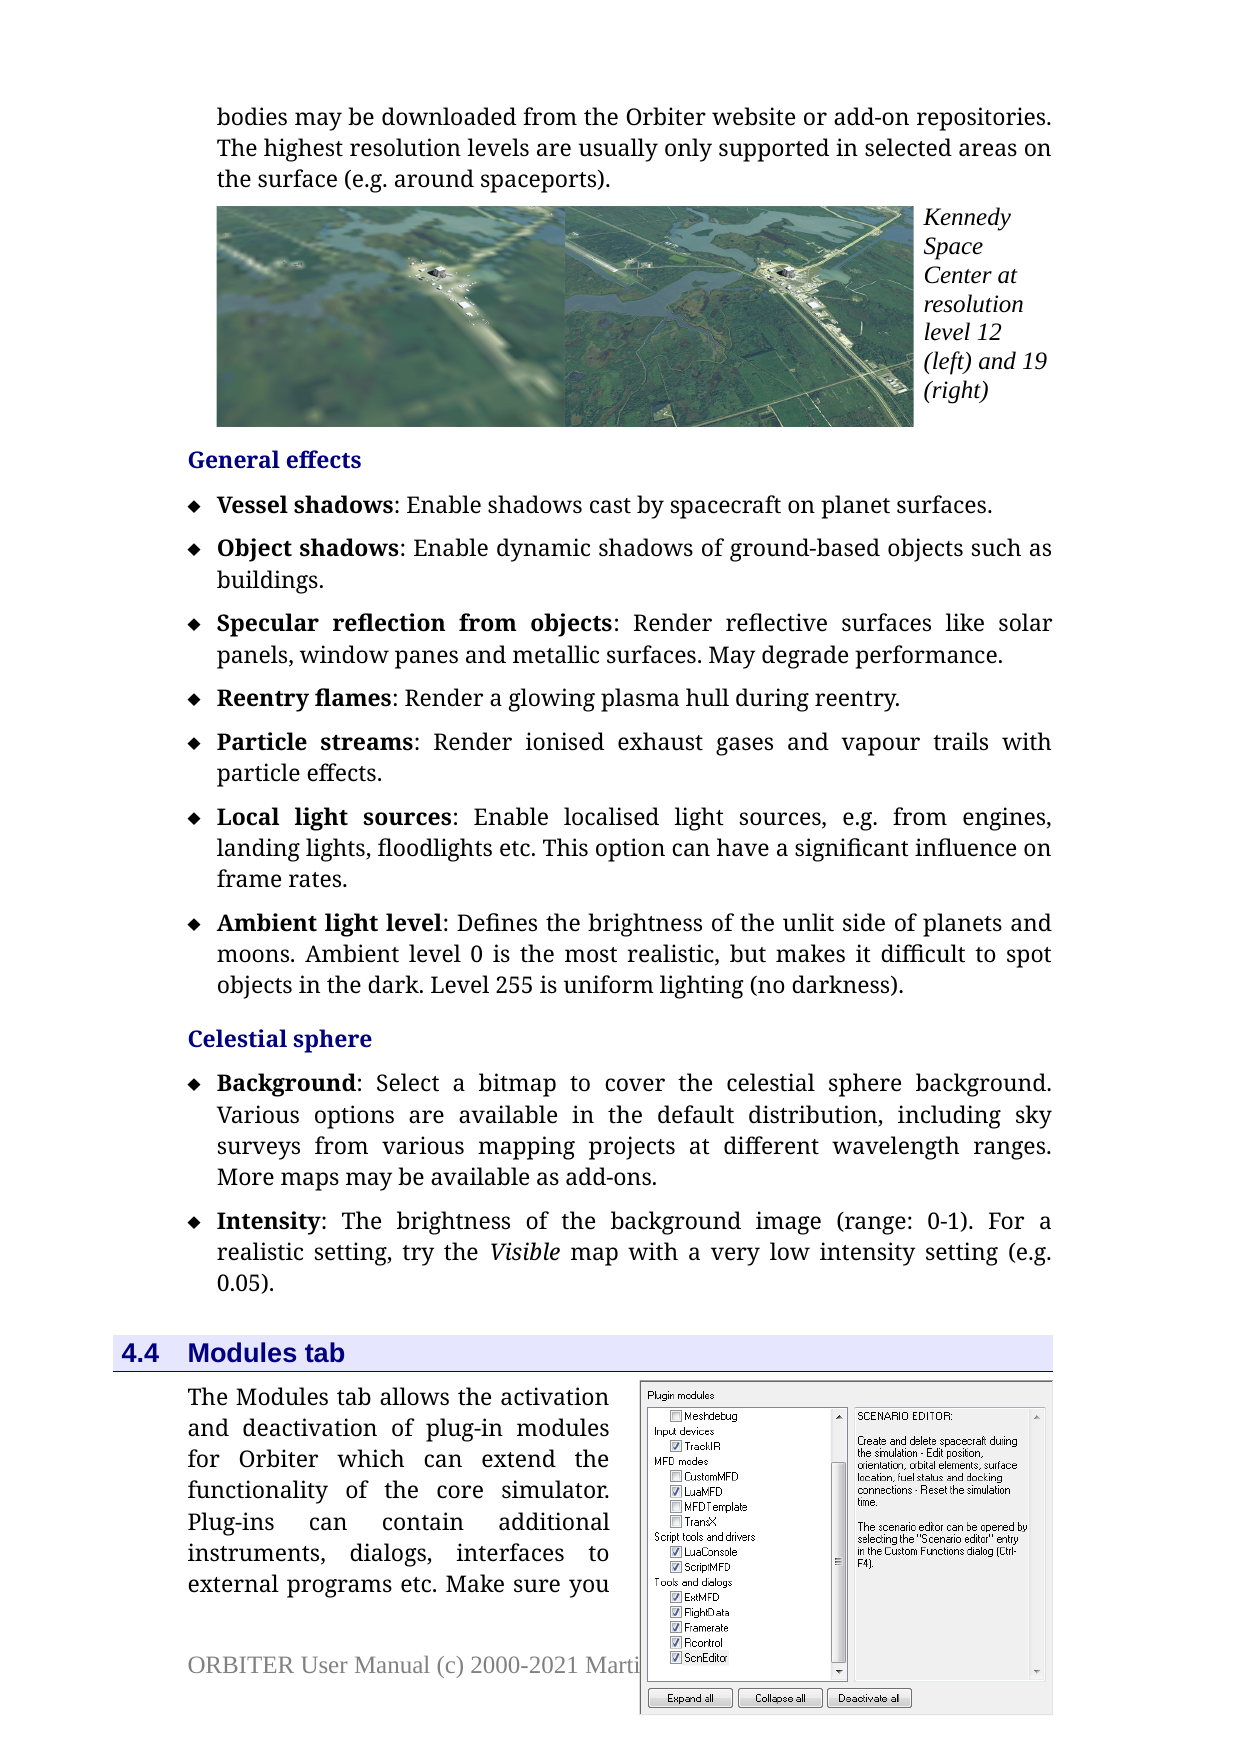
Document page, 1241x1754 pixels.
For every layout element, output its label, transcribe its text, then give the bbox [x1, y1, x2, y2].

picture [639, 1380, 1053, 1716]
list Ambient light level: Defines the brightness of the unlit side of planets and moons. Ambient level 0 is the most realistic, but makes it difficult to spot objects in the dark. Level 255 is uniform lighting (no darkness). [187, 906, 1053, 1000]
subtitle Modules tab [113, 1335, 1053, 1371]
text The Modules tab allows the activation and deactivation of plug-in modules for Orbiter which can extend the functionality of the core simulator. Plug-ins can contain additional instruments, dialogs, interfaces to external programs etc. Make sure you [187, 1380, 639, 1599]
list Specular reflection from objects: Render reflective surfaces like solar panels, window panes and metallic surfaces. May degrade performance. [187, 607, 1053, 669]
list Reentry flames: Render a glowing plasma hull during reentry. [187, 682, 1053, 713]
list Max. resolution level: The maximum resolution at which planetary surfaces can be rendered. Supported values are 1 to 19. Higher values provide better visual appearance of planets that support high texture resolutions, but also significantly increase the demand on computing resources (graphics processor and memory). Note that the actual resolution level supported by any planetary body may be lower than this value, depending on the texture set available. Higher resolution textures for many bodies may be downloaded from the Orbiter website or add-on repositories. The highest resolution levels are usually only supported in selected areas on the surface (e.g. around spaceports). [187, 100, 1053, 194]
list Particle streams: Render ionised exhaust gases and vapour trails with particle effects. [187, 725, 1053, 788]
list Background: Select a bitmap to cover the celestial sphere background. Various options are available in the default distribution, including sky surveys from various mapping projects at different wavelength ranges. More maps may be available as add-ons. [187, 1067, 1053, 1192]
subtitle General effects [187, 217, 1053, 475]
list Local light sources: Enable localised light sources, e.g. from engines, landing lights, floodlights etc. This option can have a significant influence on frame rates. [187, 800, 1053, 894]
list Intensity: The brightness of the background image (range: 0-1). For a realistic setting, try the Visible map with a very low intensity setting (e.g. 0.05). [187, 1204, 1053, 1298]
subtitle Celestial sphere [187, 1022, 1053, 1054]
list Vessel shadows: Enable shadows cast by spacecraft on planet surfaces. [187, 488, 1053, 519]
list Object shadows: Enable dynamic shadows of ground-based objects such as buildings. [187, 532, 1053, 594]
